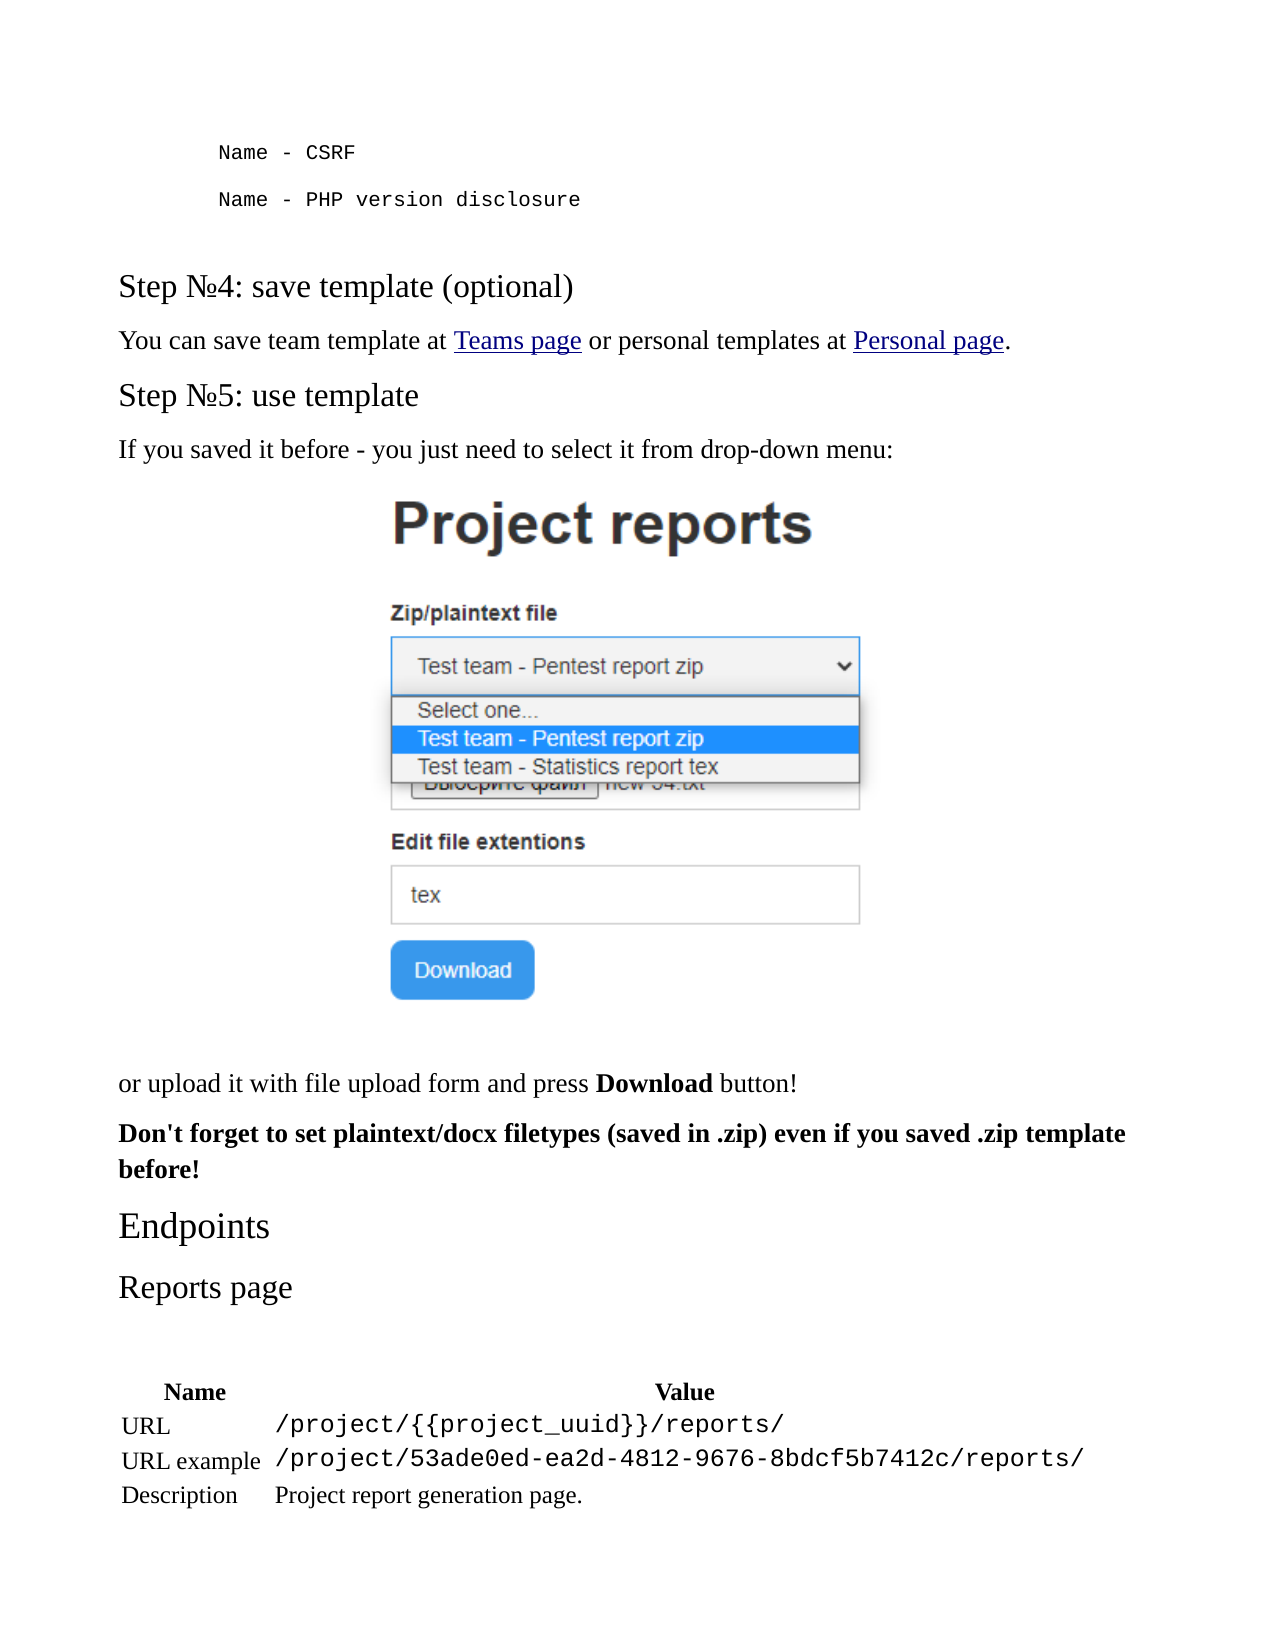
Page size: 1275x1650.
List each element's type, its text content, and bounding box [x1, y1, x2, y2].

table_header Name [118, 1374, 272, 1408]
table_cell /project/{{project_uuid}}/reports/ [272, 1408, 1097, 1443]
text Don't forget to set plaintext/docx filetypes (saved in .zip) even if you saved .zip template before! [118, 1117, 1157, 1184]
table_header Value [272, 1374, 1097, 1408]
text Step №4: save template (optional) [118, 266, 1157, 304]
text If you saved it before - you just need to select it from drop-down menu: [118, 433, 1157, 464]
table_cell /project/53ade0ed-ea2d-4812-9676-8bdcf5b7412c/reports/ [272, 1443, 1097, 1477]
picture [355, 483, 920, 1022]
table_cell URL [118, 1408, 272, 1443]
text or upload it with file upload form and press Download button! [118, 1067, 1157, 1098]
text Reports page [118, 1267, 1157, 1306]
text Endpoints [118, 1203, 1157, 1246]
table_cell Project report generation page. [272, 1478, 1097, 1512]
table_cell Description [118, 1478, 272, 1512]
text You can save team template at Teams page or personal templates at Personal page. [118, 324, 1157, 356]
text Step №5: use template [118, 375, 1157, 413]
text Name - CSRF [118, 142, 1157, 165]
text Name - PHP version disclosure [118, 189, 1157, 213]
table_cell URL example [118, 1443, 272, 1477]
